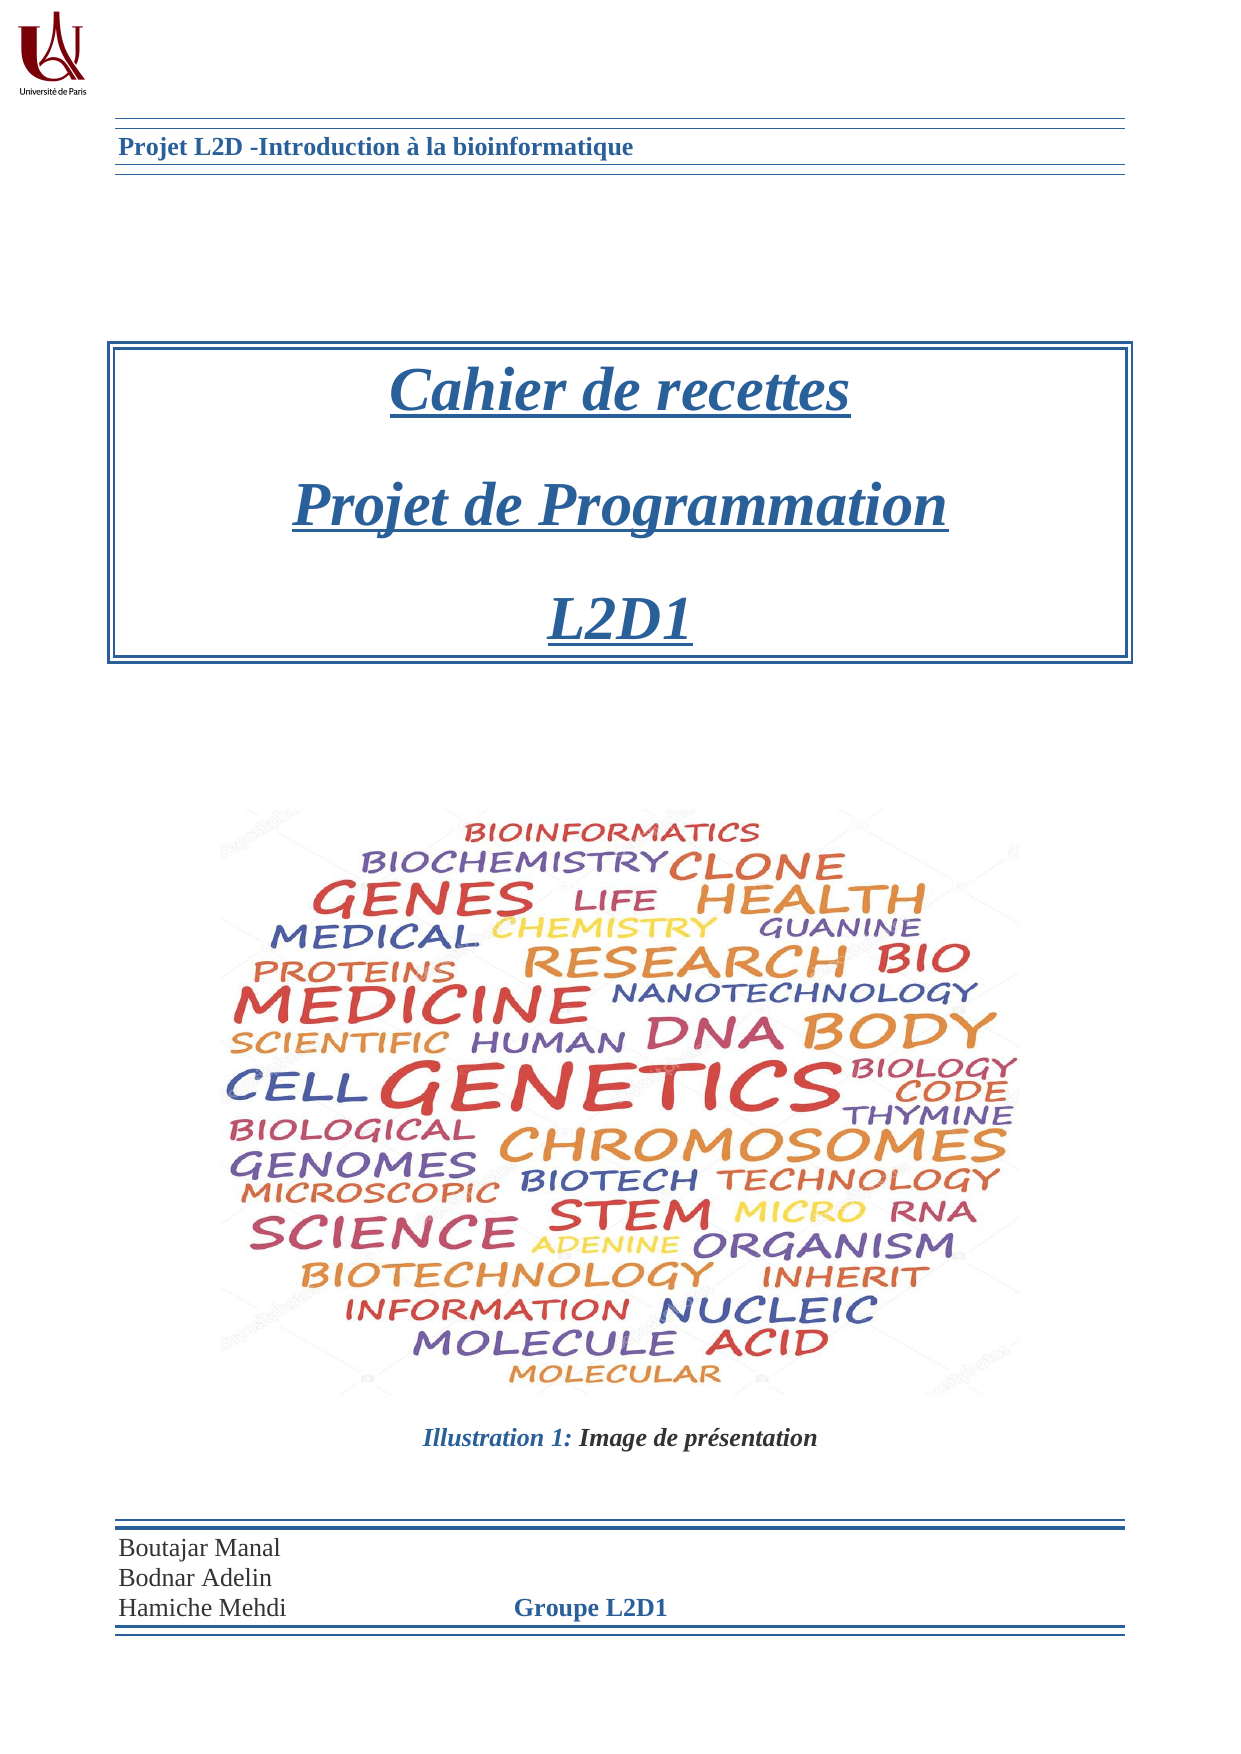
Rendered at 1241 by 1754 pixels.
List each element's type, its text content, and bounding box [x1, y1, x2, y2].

picture [0, 0, 101, 107]
title [220, 797, 1020, 809]
title Projet de Programmation [115, 455, 1125, 538]
title L2D1 [110, 569, 1131, 661]
picture [220, 809, 1020, 1395]
title Cahier de recettes [110, 344, 1131, 424]
text Illustration 1: Image de présentation [220, 1395, 1020, 1452]
